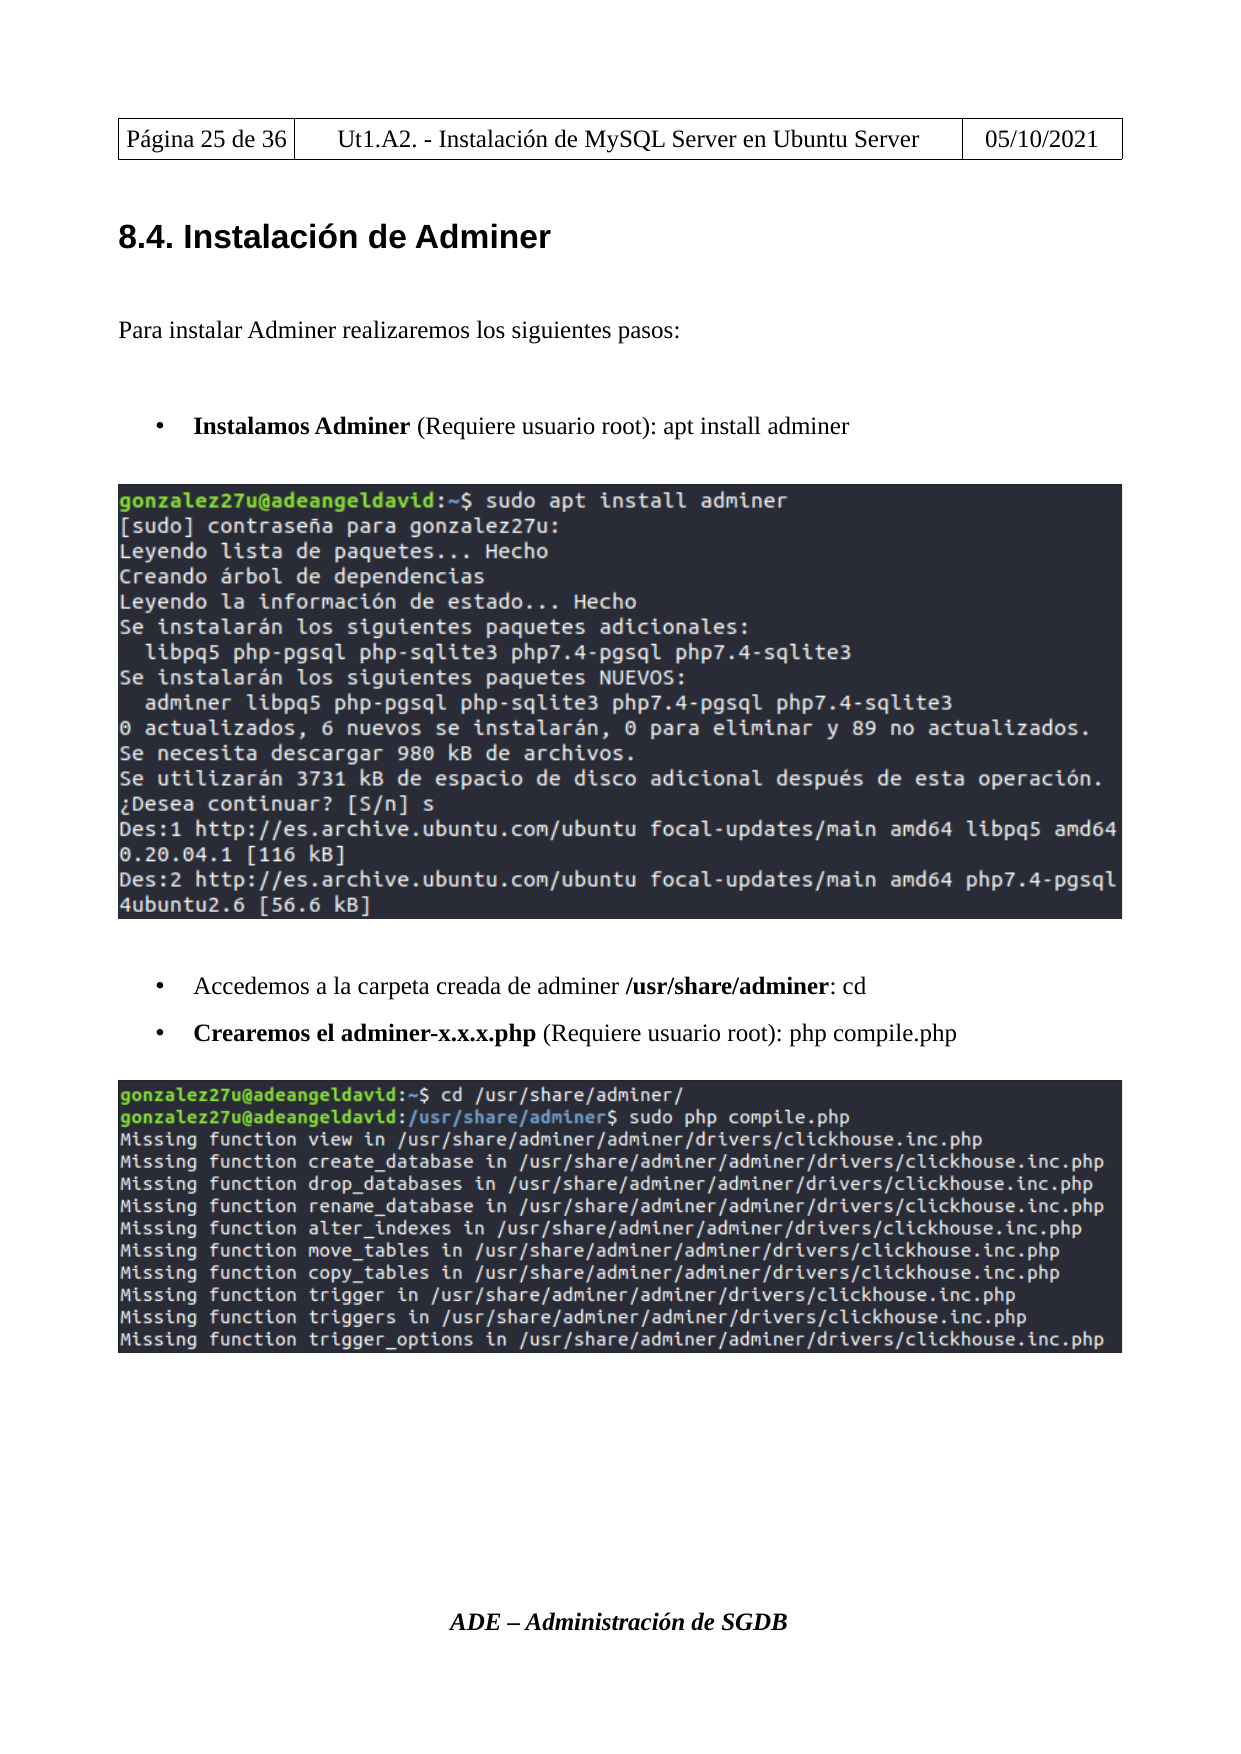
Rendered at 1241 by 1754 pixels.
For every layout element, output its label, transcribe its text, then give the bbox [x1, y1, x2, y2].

picture [118, 484, 1123, 919]
text Para instalar Adminer realizaremos los siguientes pasos: [118, 316, 1122, 344]
list Crearemos el adminer-x.x.x.php (Requiere usuario root): php compile.php [156, 1018, 1122, 1047]
list Accedemos a la carpeta creada de adminer /usr/share/adminer: cd [156, 971, 1122, 999]
list Instalamos Adminer (Requiere usuario root): apt install adminer [156, 411, 1122, 439]
subtitle 8.4. Instalación de Adminer [118, 217, 1122, 255]
picture [118, 1080, 1123, 1353]
